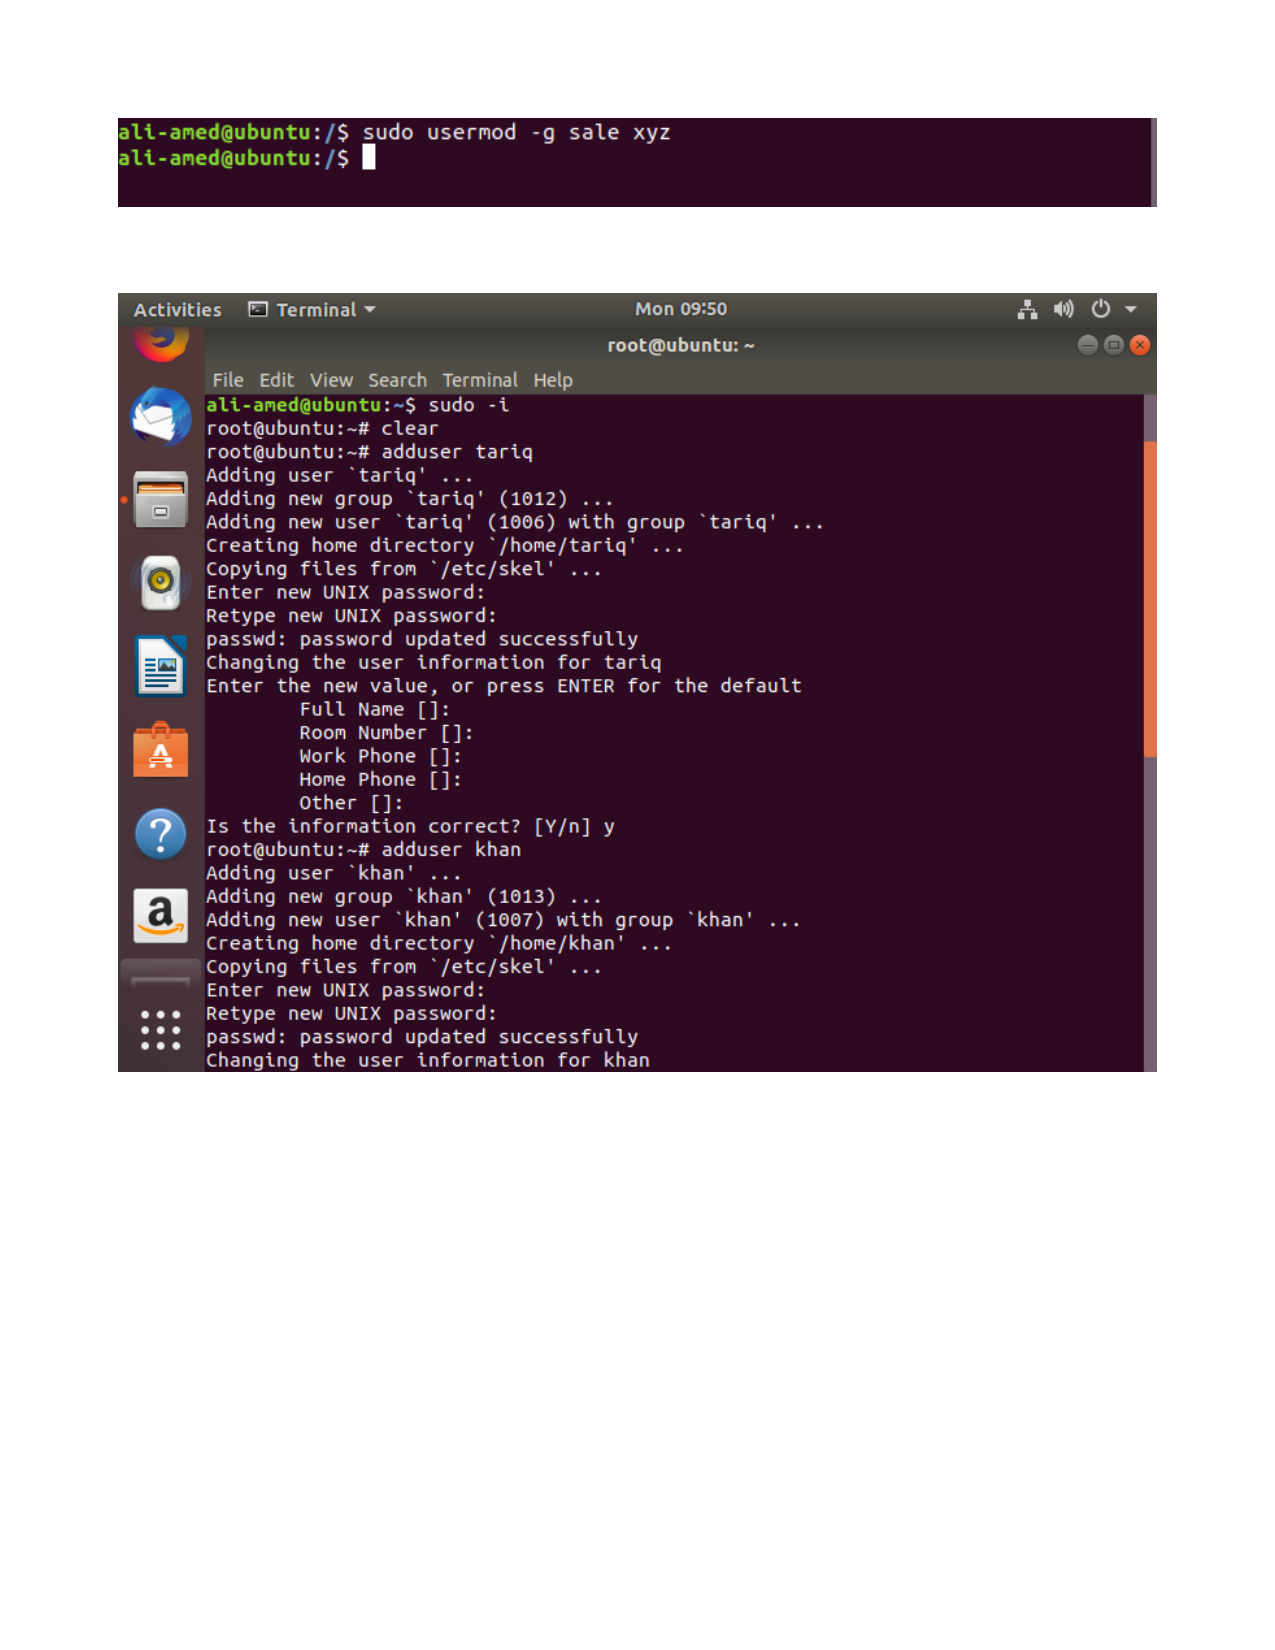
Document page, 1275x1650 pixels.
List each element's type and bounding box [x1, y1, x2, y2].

picture [118, 293, 1157, 1072]
picture [118, 118, 1157, 207]
